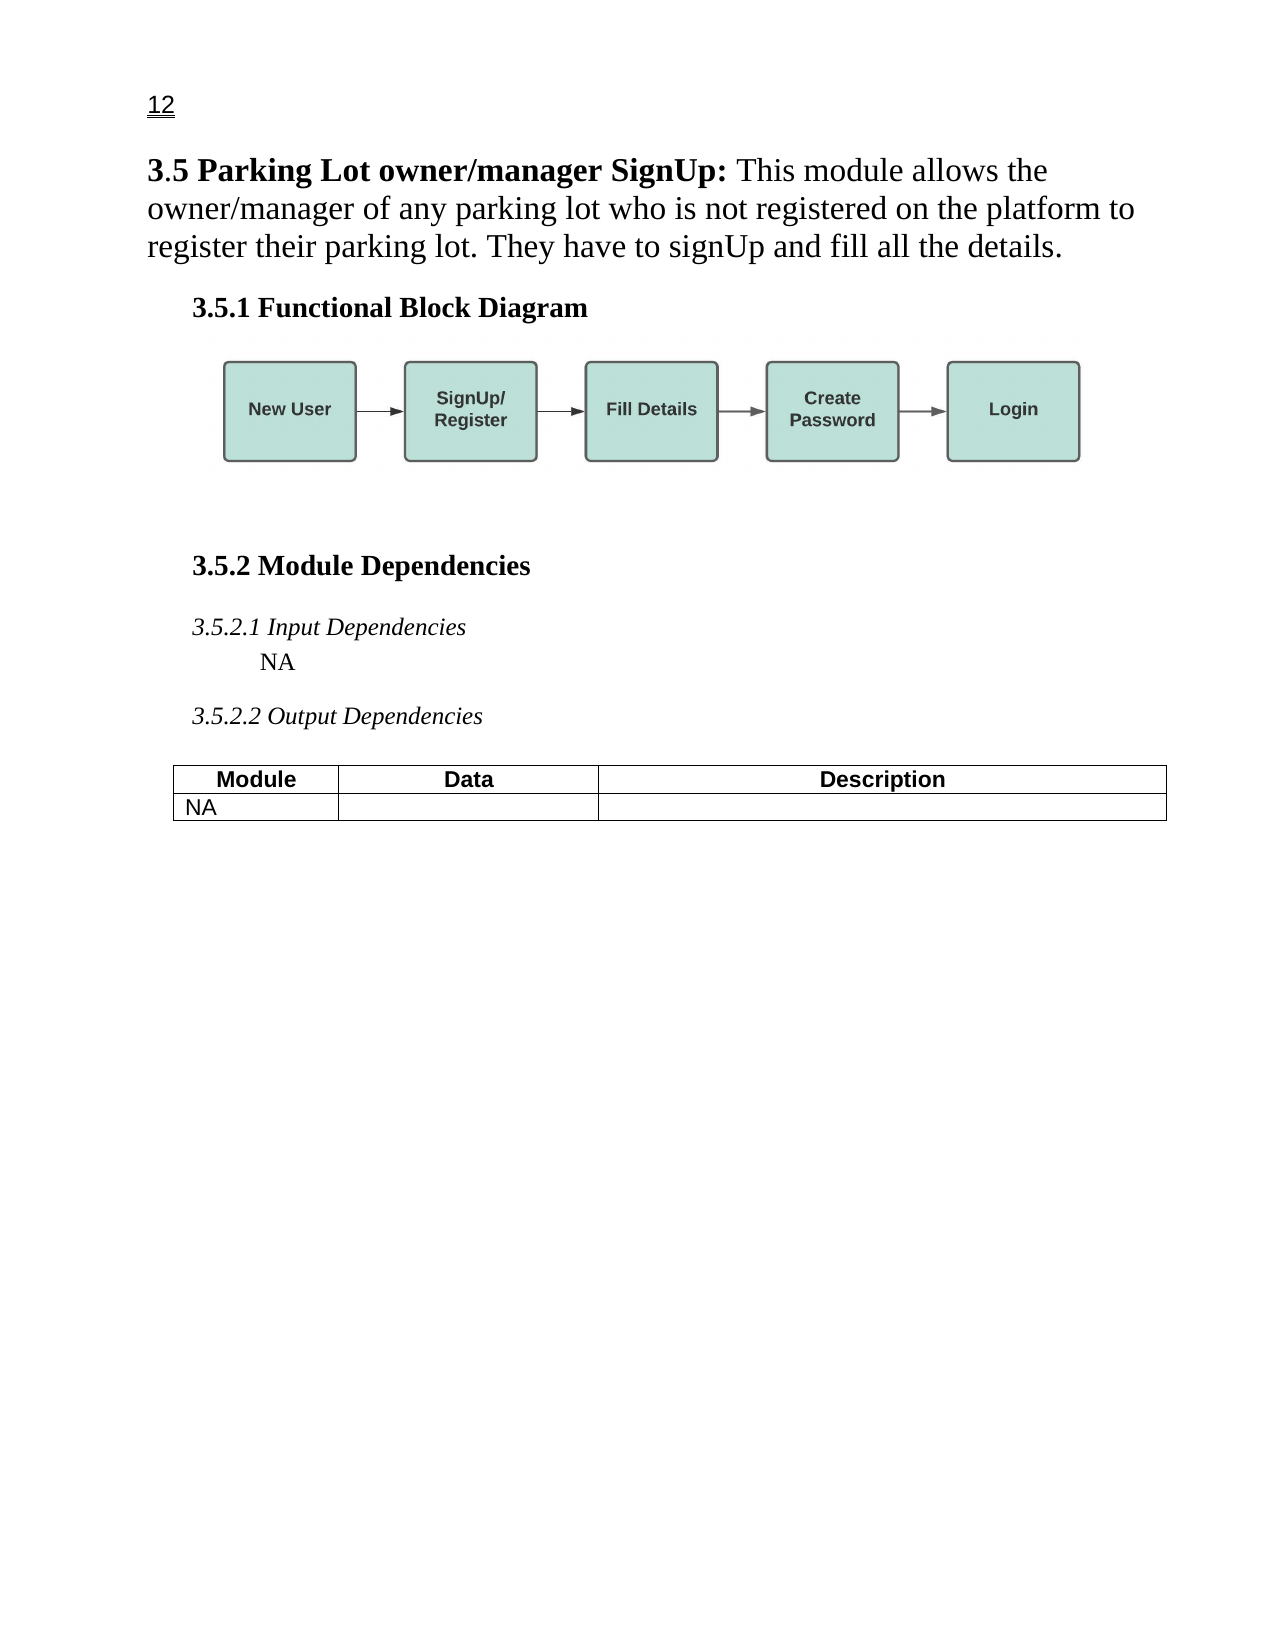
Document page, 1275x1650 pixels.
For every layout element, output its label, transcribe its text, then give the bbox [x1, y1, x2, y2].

table_cell [339, 794, 598, 820]
text NA [237, 647, 1156, 676]
table_cell NA [174, 794, 338, 820]
subtitle 3.5.1 Functional Block Diagram [147, 290, 1156, 323]
table_header Data [339, 766, 598, 792]
picture [192, 329, 1112, 494]
table_header Description [599, 766, 1166, 792]
subtitle 3.5.2 Module Dependencies [147, 548, 1156, 581]
text 3.5 Parking Lot owner/manager SignUp: This module allows the owner/manager of any parking lot who is not registered on the platform to register their parking lot. They have to signUp and fill all the details. [147, 150, 1156, 265]
table_header Module [174, 766, 338, 792]
table_cell [599, 794, 1166, 820]
subtitle 3.5.2.1 Input Dependencies [147, 612, 1156, 641]
subtitle 3.5.2.2 Output Dependencies [147, 701, 1156, 730]
